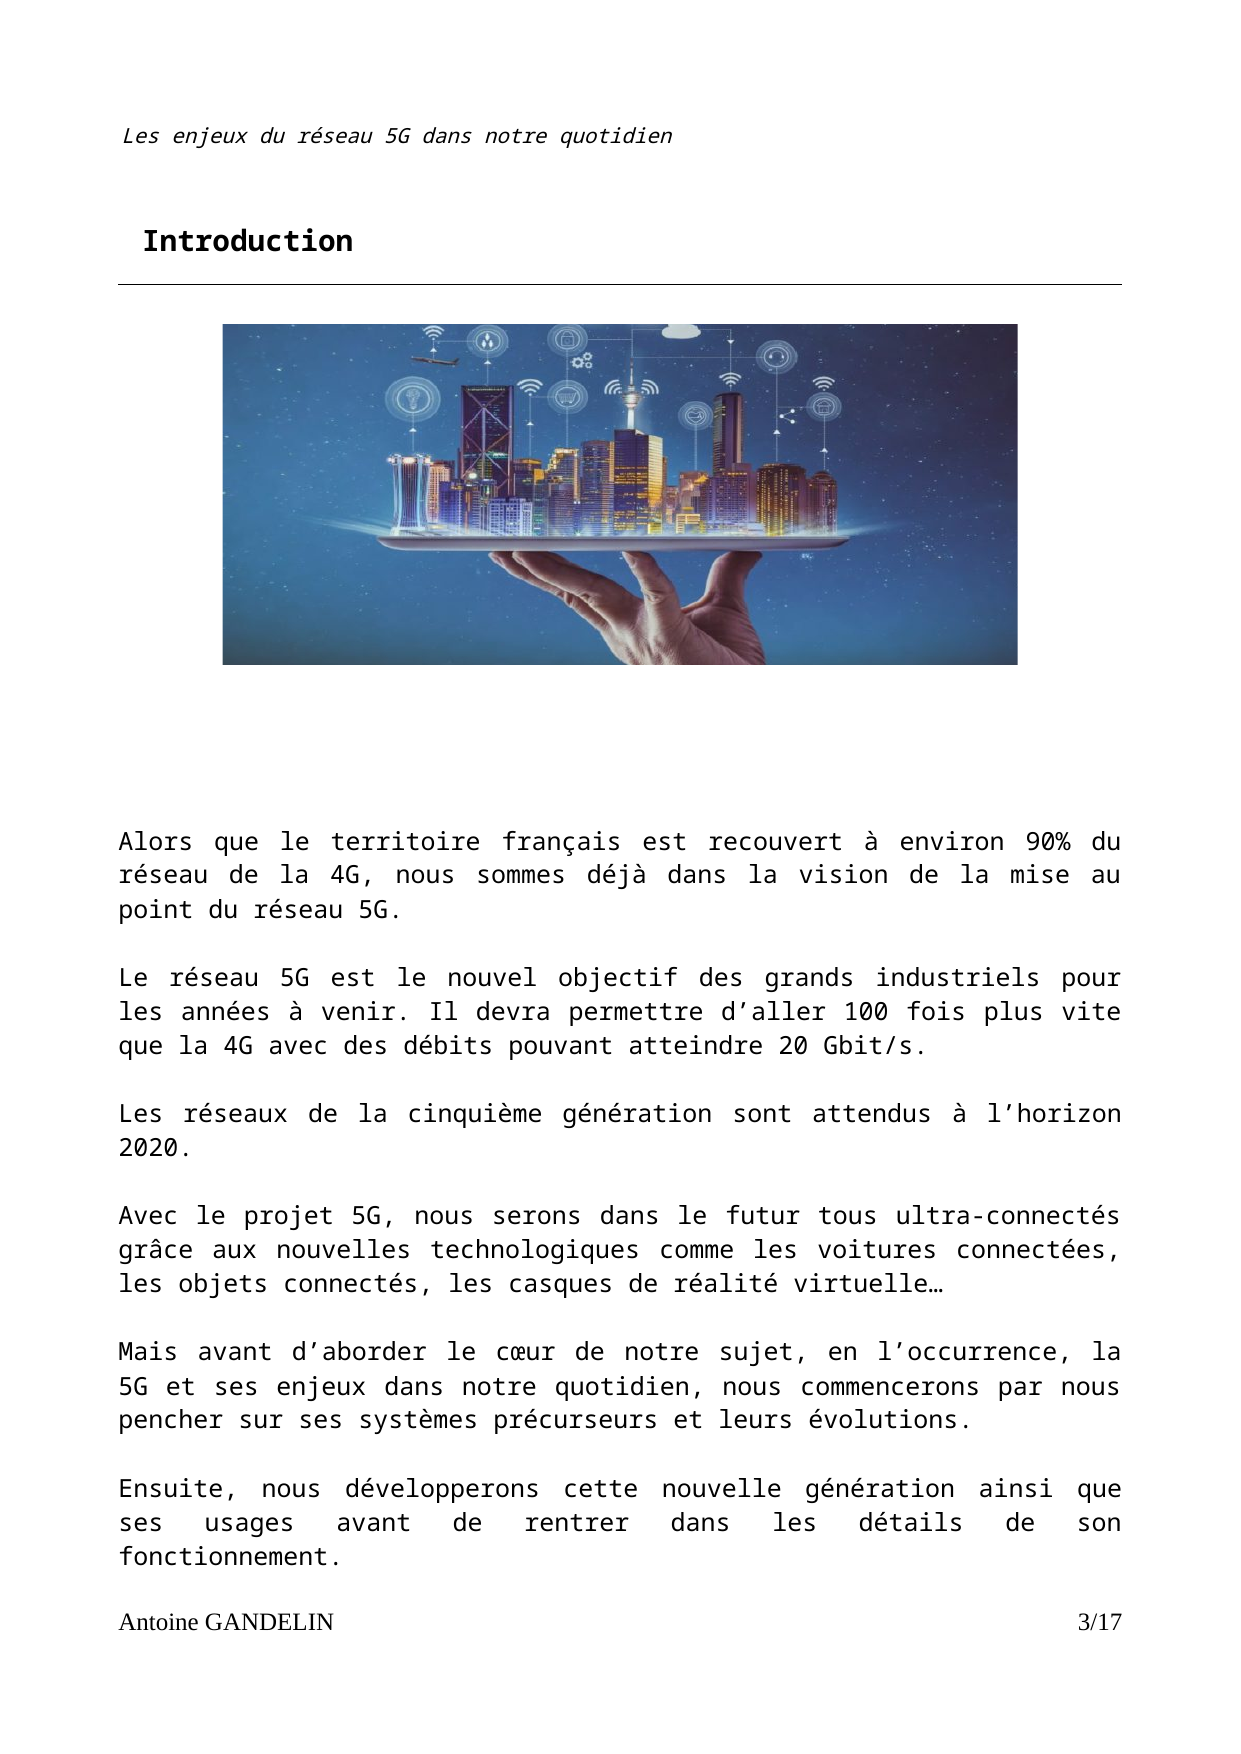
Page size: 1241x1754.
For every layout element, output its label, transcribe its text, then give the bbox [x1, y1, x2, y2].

subtitle Introduction [118, 196, 1122, 284]
text Avec le projet 5G, nous serons dans le futur tous ultra-connectés grâce aux nouvelles technologiques comme les voitures connectées, les objets connectés, les casques de réalité virtuelle… [118, 1198, 1122, 1300]
text Alors que le territoire français est recouvert à environ 90% du réseau de la 4G, nous sommes déjà dans la vision de la mise au point du réseau 5G. [118, 823, 1122, 925]
picture [222, 324, 1018, 665]
text Mais avant d’aborder le cœur de notre sujet, en l’occurrence, la 5G et ses enjeux dans notre quotidien, nous commencerons par nous pencher sur ses systèmes précurseurs et leurs évolutions. [118, 1334, 1122, 1436]
text Ensuite, nous développerons cette nouvelle génération ainsi que ses usages avant de rentrer dans les détails de son fonctionnement. [118, 1470, 1122, 1572]
text Le réseau 5G est le nouvel objectif des grands industriels pour les années à venir. Il devra permettre d’aller 100 fois plus vite que la 4G avec des débits pouvant atteindre 20 Gbit/s. [118, 959, 1122, 1062]
text Les réseaux de la cinquième génération sont attendus à l’horizon 2020. [118, 1096, 1122, 1164]
